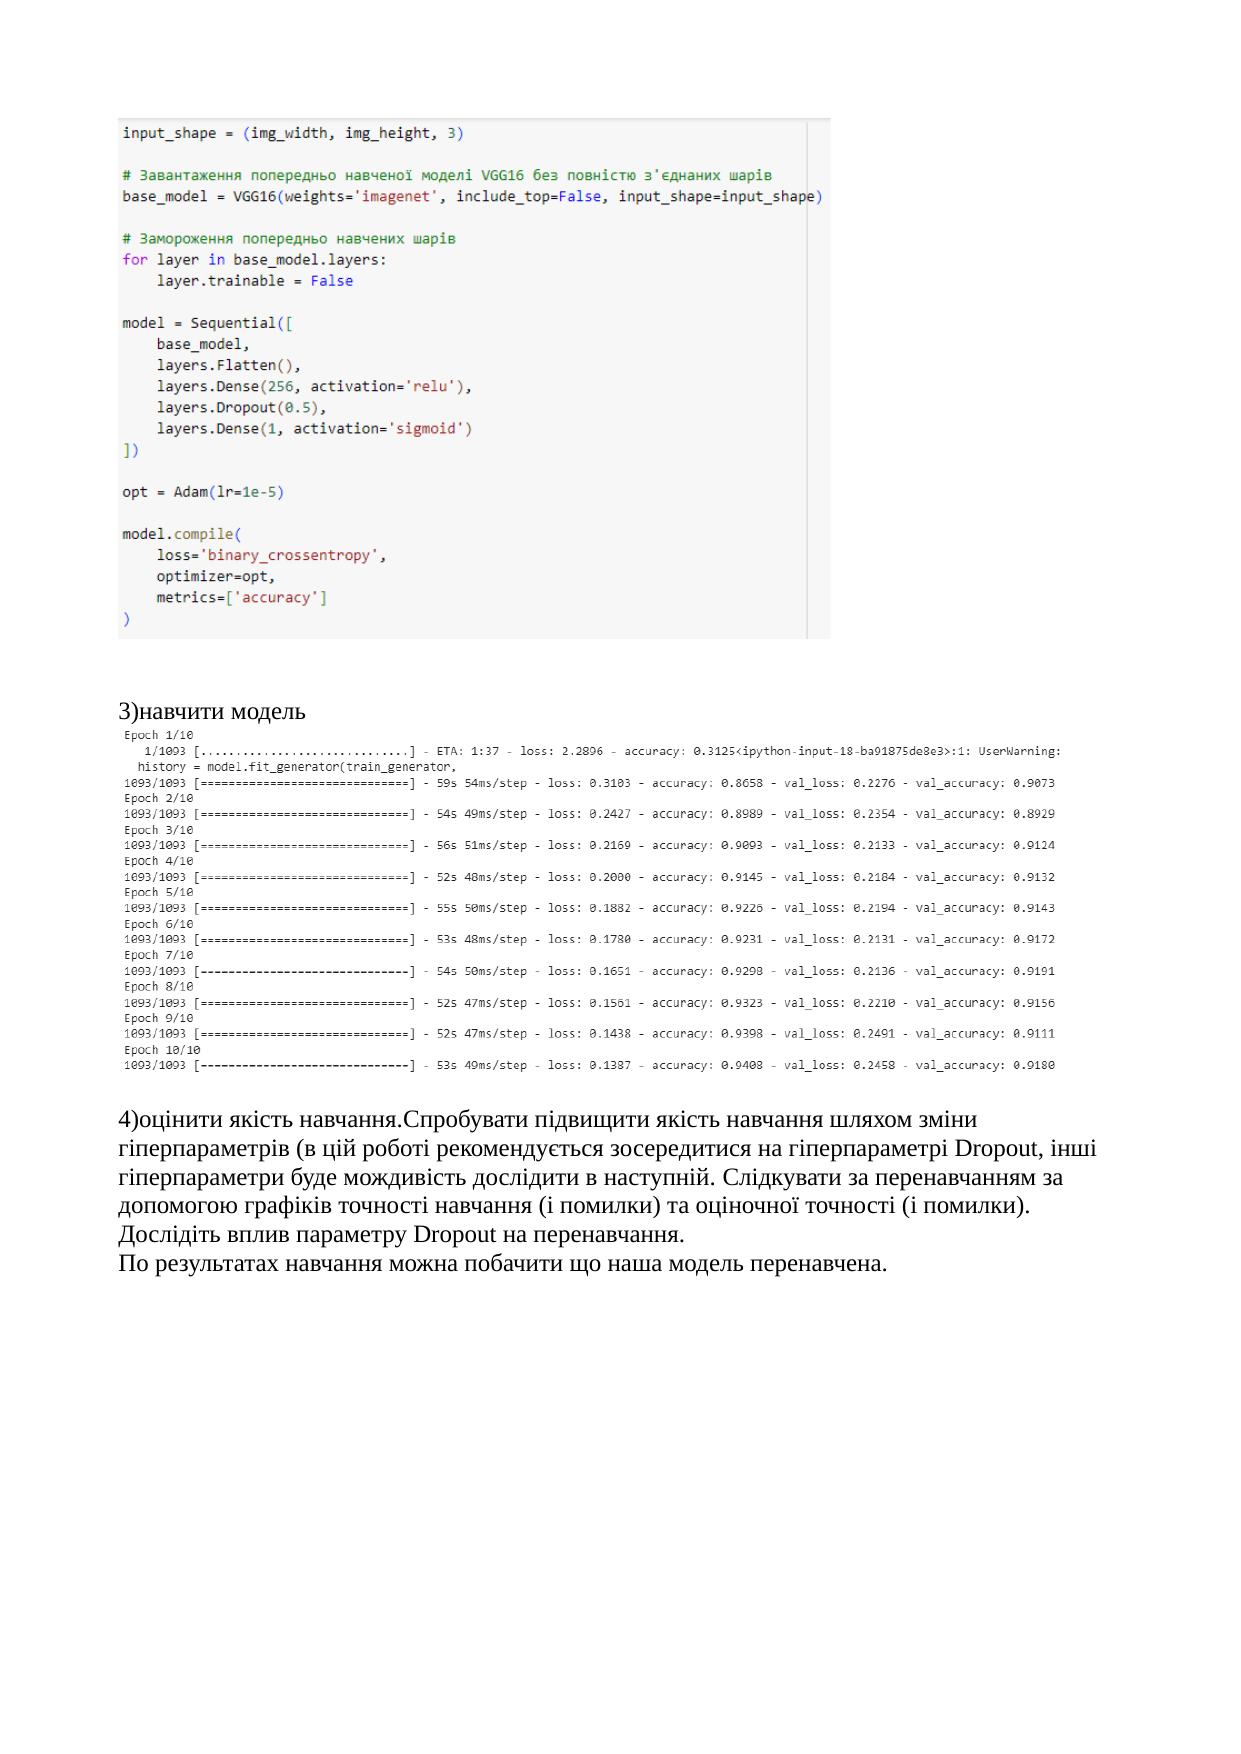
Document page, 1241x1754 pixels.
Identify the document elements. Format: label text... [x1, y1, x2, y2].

text 4)оцінити якість навчання.Спробувати підвищити якість навчання шляхом зміни гіперпараметрів (в цій роботі рекомендується зосередитися на гіперпараметрі Dropout, інші гіперпараметри буде мождивість дослідити в наступній. Слідкувати за перенавчанням за допомогою графіків точності навчання (і помилки) та оціночної точності (і помилки). Дослідіть вплив параметру Dropout на перенавчання. [118, 1104, 1122, 1248]
picture [118, 118, 831, 639]
text По результатах навчання можна побачити що наша модель перенавчена. [118, 1248, 1122, 1277]
picture [118, 725, 1064, 1076]
text 3)навчити модель [118, 696, 1122, 725]
